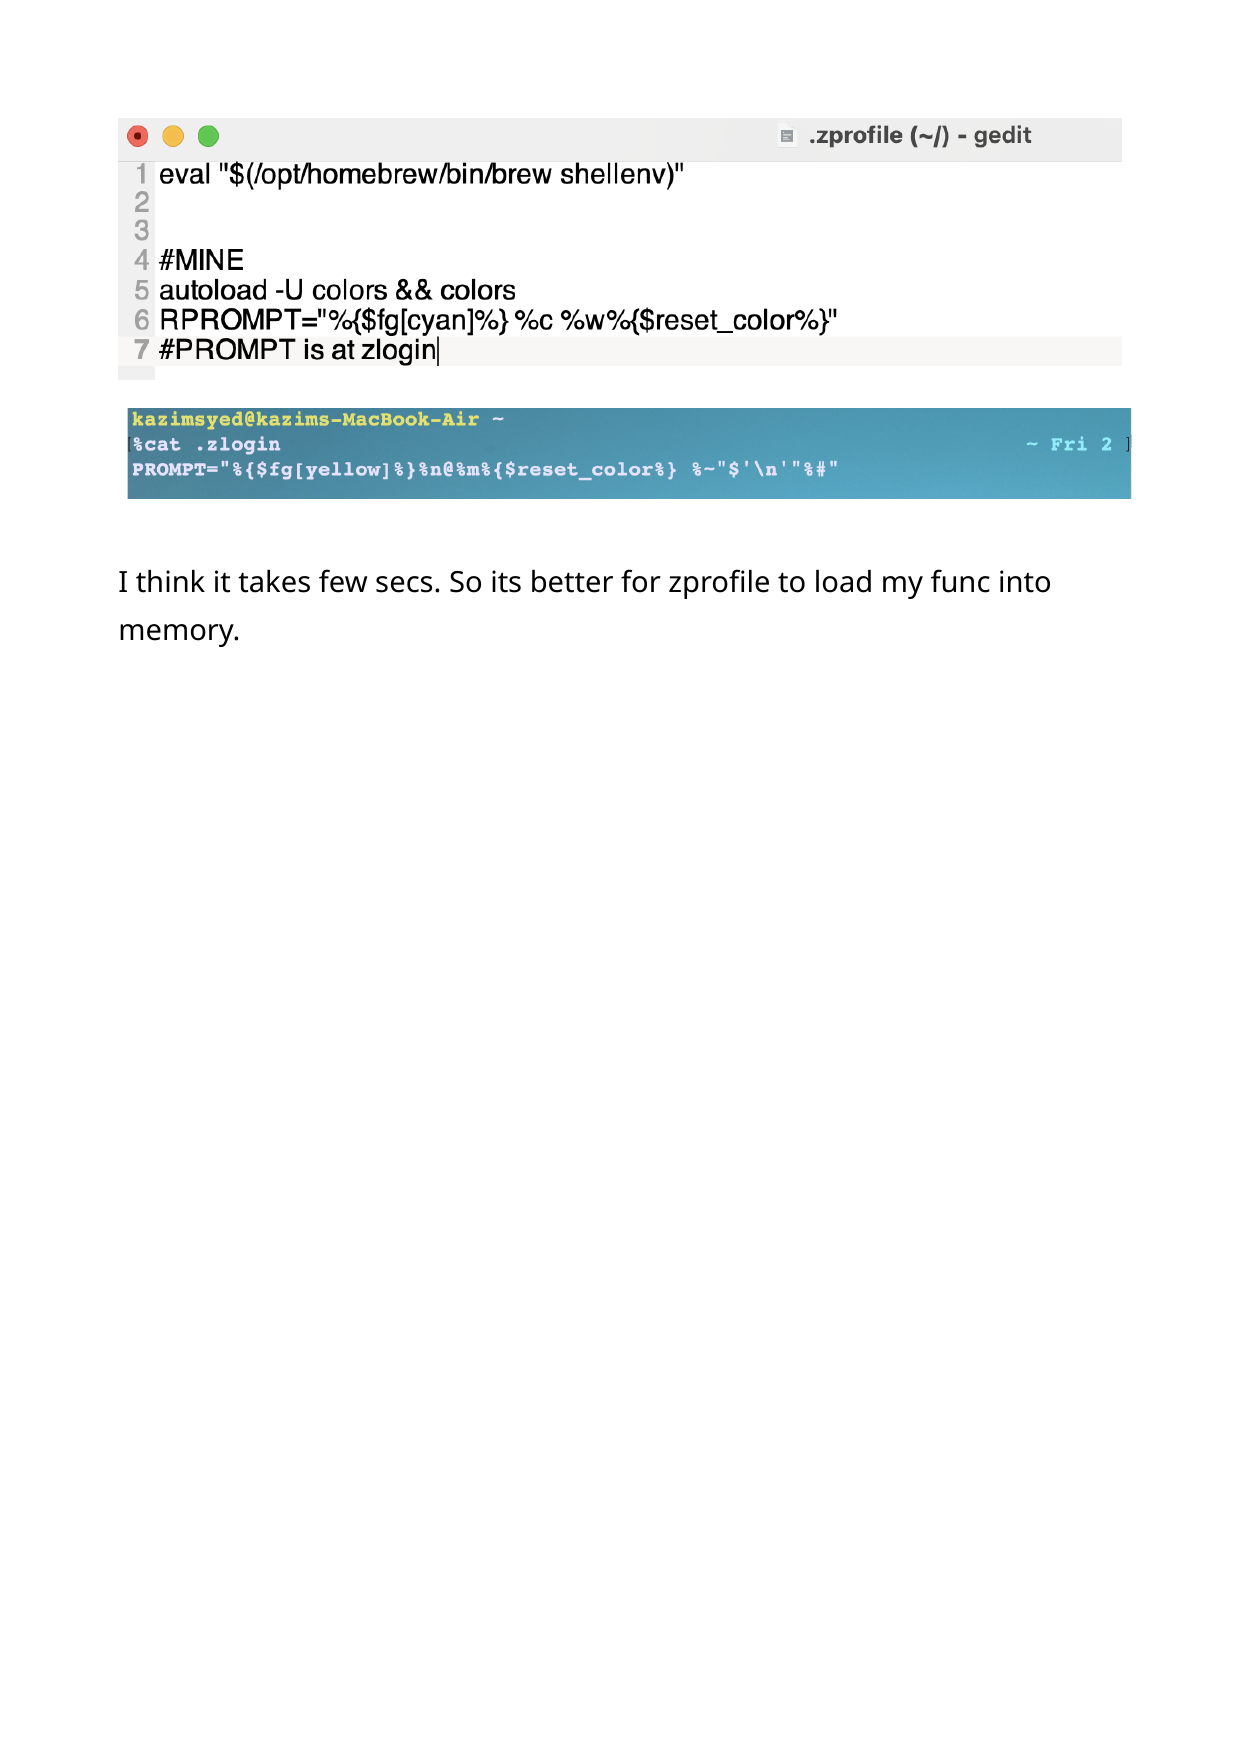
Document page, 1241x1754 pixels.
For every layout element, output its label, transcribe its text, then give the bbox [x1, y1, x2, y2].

picture [118, 118, 1123, 380]
picture [127, 408, 1132, 499]
text I think it takes few secs. So its better for zprofile to load my func into memory. [118, 561, 1122, 648]
